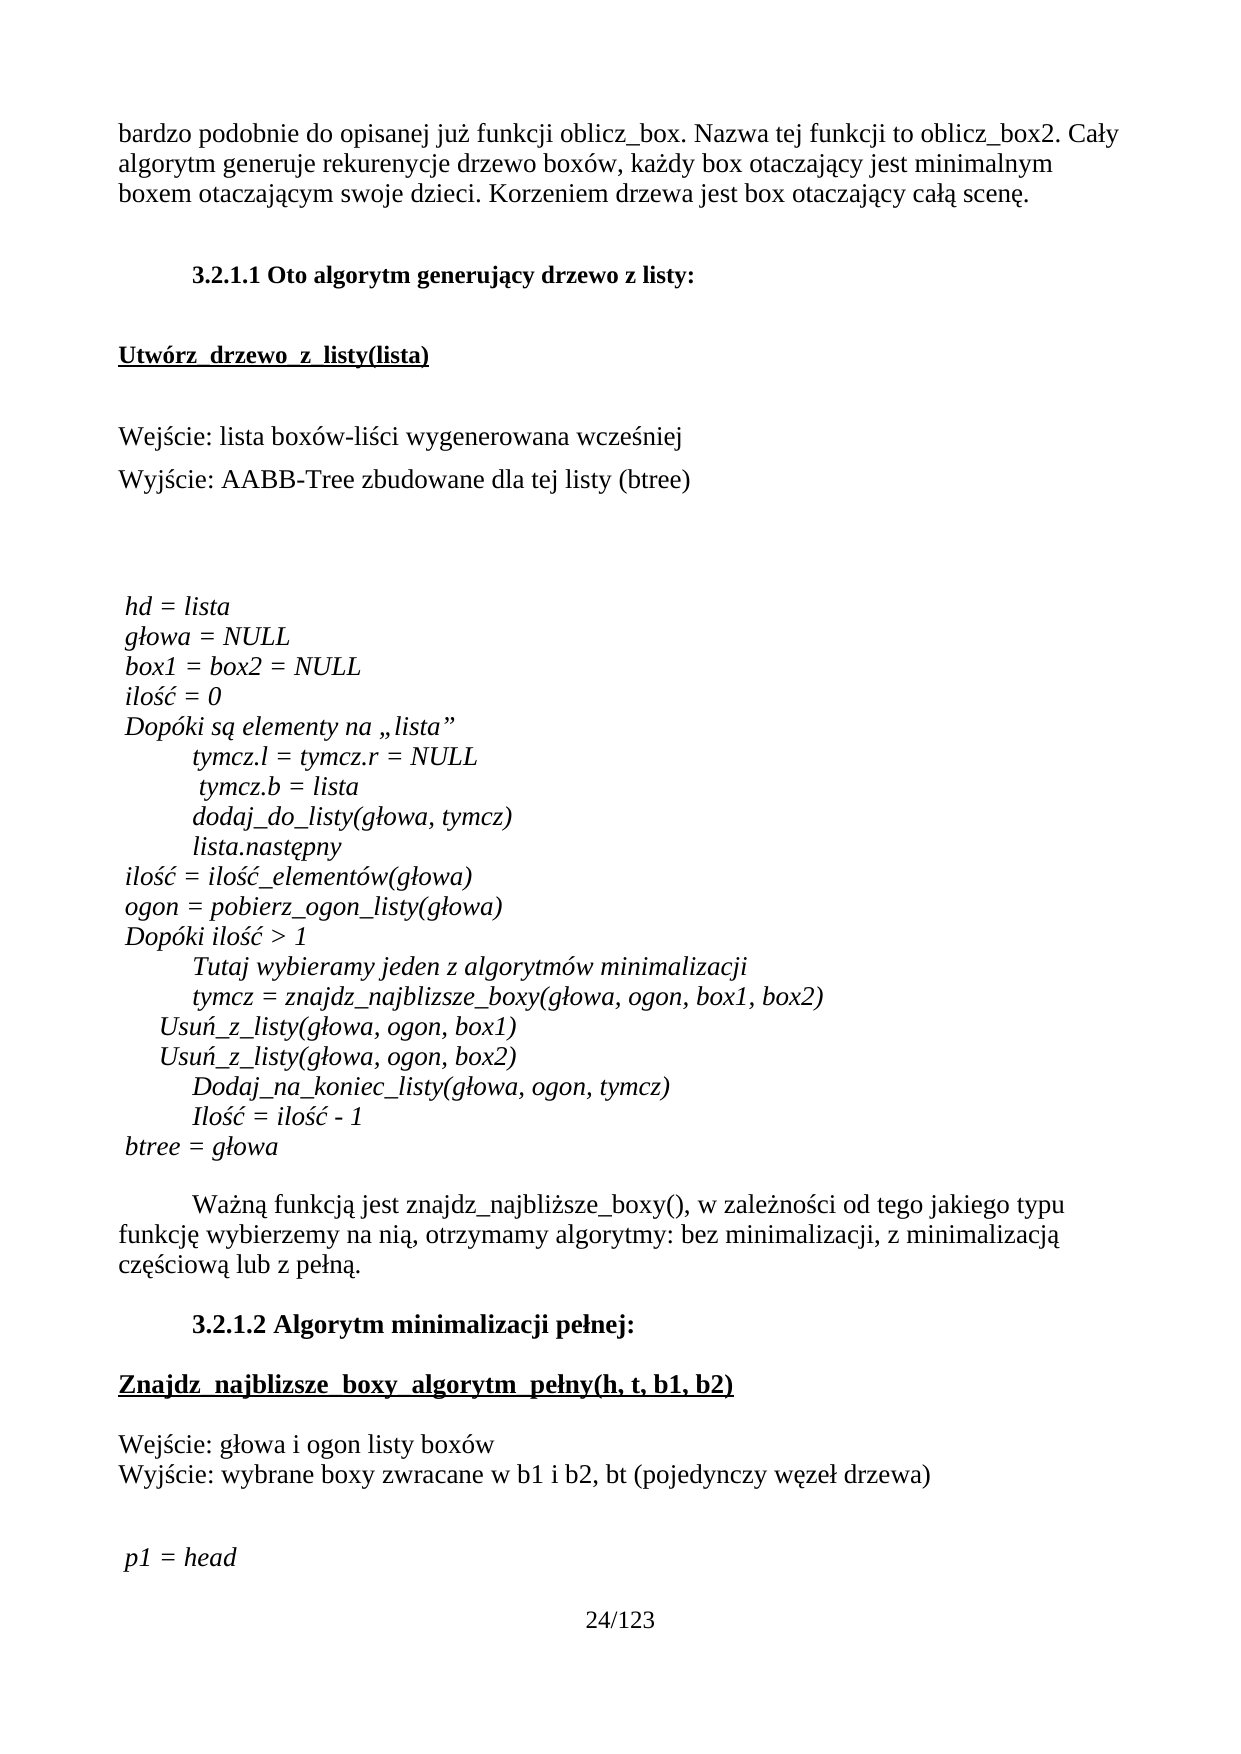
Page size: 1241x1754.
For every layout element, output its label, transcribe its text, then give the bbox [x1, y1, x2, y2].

text Dopóki ilość > 1 [118, 922, 1122, 952]
text Wyjście: AABB-Tree zbudowane dla tej listy (btree) [118, 464, 1122, 494]
text Usuń_z_listy(głowa, ogon, box1) [118, 1012, 1122, 1042]
text ogon = pobierz_ogon_listy(głowa) [118, 892, 1122, 922]
text Usuń_z_listy(głowa, ogon, box2) [118, 1042, 1122, 1072]
text box1 = box2 = NULL [118, 652, 1122, 682]
text tymcz.l = tymcz.r = NULL [118, 742, 1122, 772]
text tymcz = znajdz_najblizsze_boxy(głowa, ogon, box1, box2) [118, 982, 1122, 1012]
text hd = lista [118, 592, 1122, 622]
text p1 = head [118, 1542, 1122, 1572]
text Ilość = ilość - 1 [118, 1102, 1122, 1132]
text ilość = 0 [118, 682, 1122, 712]
text głowa = NULL [118, 622, 1122, 652]
text bardzo podobnie do opisanej już funkcji oblicz_box. Nazwa tej funkcji to oblicz_box2. Cały algorytm generuje rekurenycje drzewo boxów, każdy box otaczający jest minimalnym boxem otaczającym swoje dzieci. Korzeniem drzewa jest box otaczający całą scenę. [118, 118, 1122, 208]
text Dodaj_na_koniec_listy(głowa, ogon, tymcz) [118, 1072, 1122, 1102]
text Utwórz_drzewo_z_listy(lista) [118, 341, 1122, 369]
text Ważną funkcją jest znajdz_najbliższe_boxy(), w zależności od tego jakiego typu funkcję wybierzemy na nią, otrzymamy algorytmy: bez minimalizacji, z minimalizacją częściową lub z pełną. [118, 1189, 1122, 1279]
text tymcz.b = lista [118, 772, 1122, 802]
text btree = głowa [118, 1132, 1122, 1162]
text dodaj_do_listy(głowa, tymcz) [118, 802, 1122, 832]
text Wejście: głowa i ogon listy boxów [118, 1429, 1122, 1459]
text 3.2.1.1 Oto algorytm generujący drzewo z listy: [118, 261, 1122, 288]
text Tutaj wybieramy jeden z algorytmów minimalizacji [118, 952, 1122, 982]
text Dopóki są elementy na „lista” [118, 712, 1122, 742]
text Wyjście: wybrane boxy zwracane w b1 i b2, bt (pojedynczy węzeł drzewa) [118, 1459, 1122, 1489]
text ilość = ilość_elementów(głowa) [118, 862, 1122, 892]
text Wejście: lista boxów-liści wygenerowana wcześniej [118, 422, 1122, 452]
text Znajdz_najblizsze_boxy_algorytm_pełny(h, t, b1, b2) [118, 1369, 1122, 1399]
text lista.następny [118, 832, 1122, 862]
text 3.2.1.2 Algorytm minimalizacji pełnej: [118, 1309, 1122, 1339]
